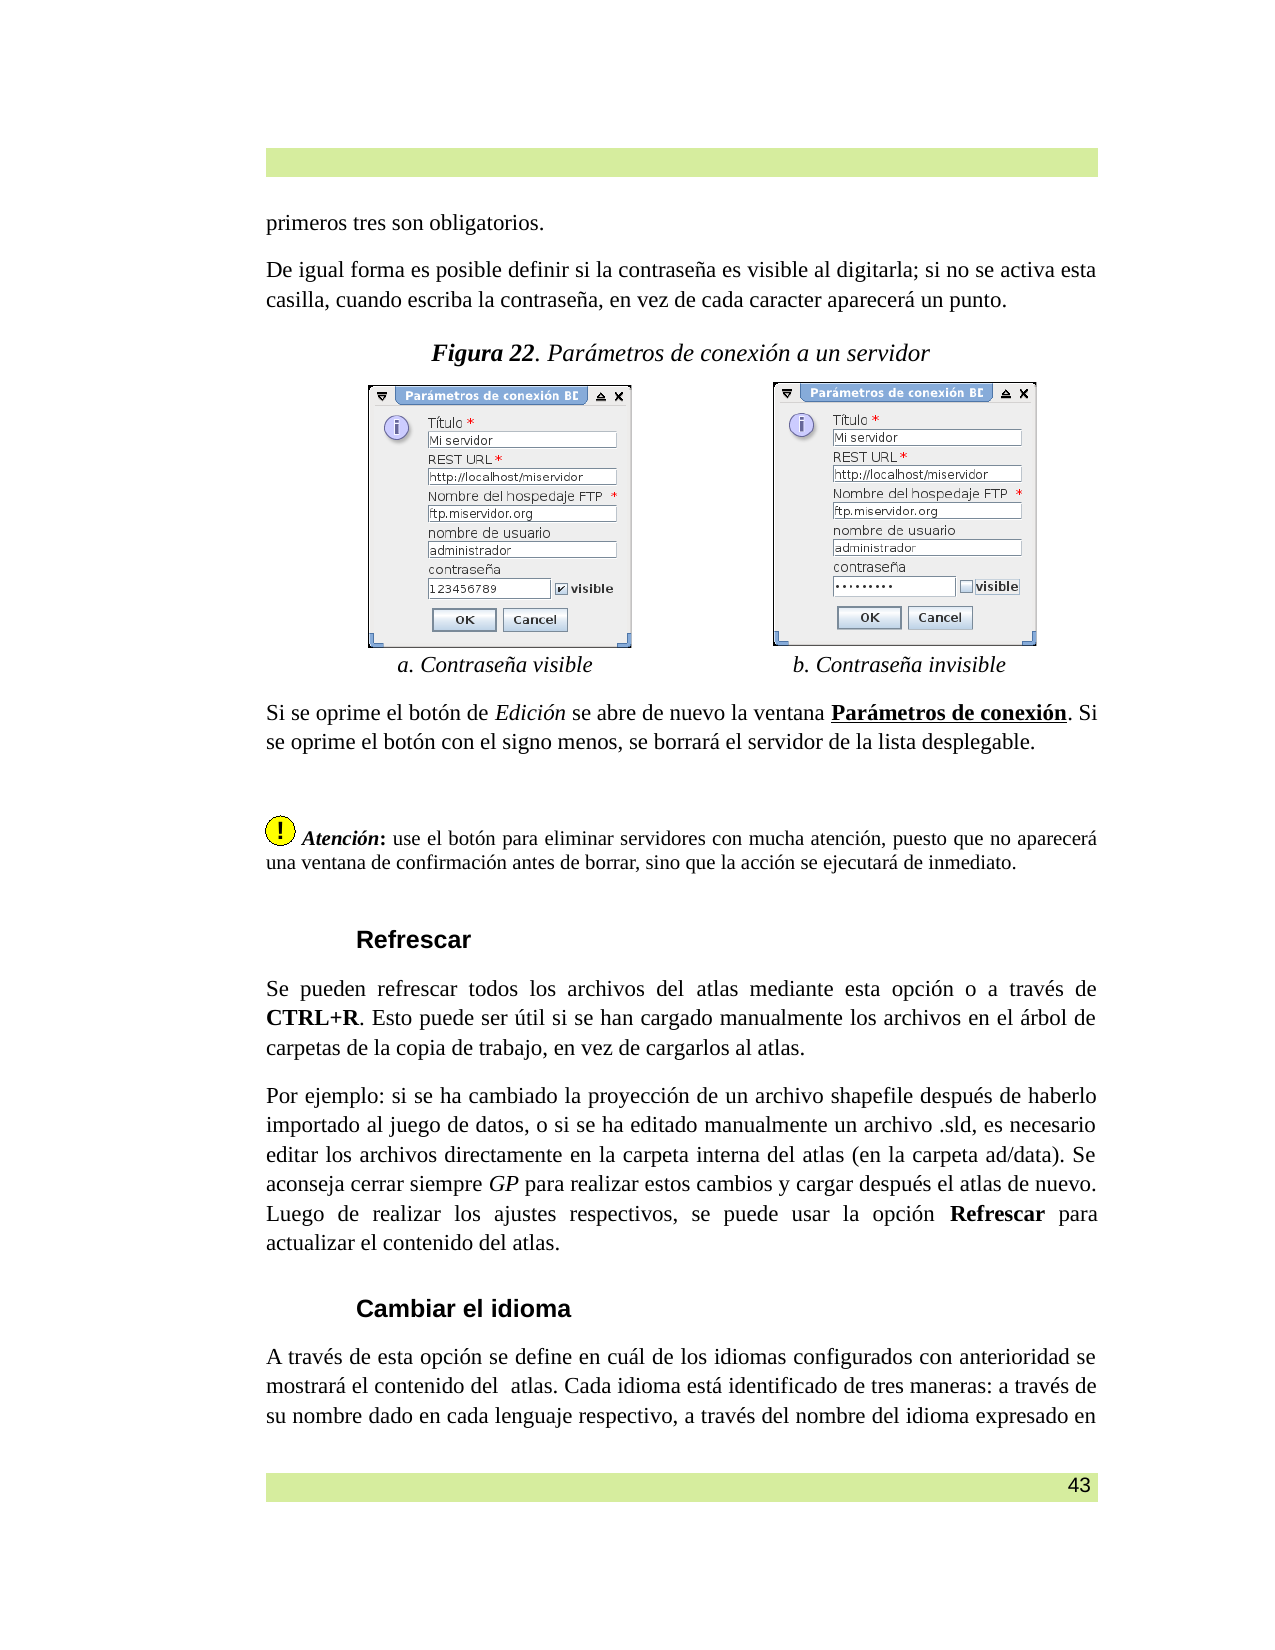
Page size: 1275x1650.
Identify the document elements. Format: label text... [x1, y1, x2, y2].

text Si se oprime el botón de Edición se abre de nuevo la ventana Parámetros de conexión. Si se oprime el botón con el signo menos, se borrará el servidor de la lista desplegable. [266, 697, 1098, 756]
text Atención: use el botón para eliminar servidores con mucha atención, puesto que no aparecerá una ventana de confirmación antes de borrar, sino que la acción se ejecutará de inmediato. [266, 816, 1098, 874]
text primeros tres son obligatorios. [266, 207, 1098, 236]
text a. Contraseña visible b. Contraseña invisible [266, 649, 1098, 678]
text De igual forma es posible definir si la contraseña es visible al digitarla; si no se activa esta casilla, cuando escriba la contraseña, en vez de cada caracter aparecerá un punto. [266, 254, 1098, 313]
text Figura 22. Parámetros de conexión a un servidor [266, 338, 1098, 367]
text A través de esta opción se define en cuál de los idiomas configurados con anterioridad se mostrará el contenido del atlas. Cada idioma está identificado de tres maneras: a través de su nombre dado en cada lenguaje respectivo, a través del nombre del idioma expresado en [266, 1341, 1098, 1429]
subtitle Refrescar [266, 926, 1098, 954]
picture [368, 385, 632, 648]
text Se pueden refrescar todos los archivos del atlas mediante esta opción o a través de CTRL+R. Esto puede ser útil si se han cargado manualmente los archivos en el árbol de carpetas de la copia de trabajo, en vez de cargarlos al atlas. [266, 973, 1098, 1061]
picture [773, 382, 1037, 646]
text Por ejemplo: si se ha cambiado la proyección de un archivo shapefile después de haberlo importado al juego de datos, o si se ha editado manualmente un archivo .sld, es necesario editar los archivos directamente en la carpeta interna del atlas (en la carpeta ad/data). Se aconseja cerrar siempre GP para realizar estos cambios y cargar después el atlas de nuevo. Luego de realizar los ajustes respectivos, se puede usar la opción Refrescar para actualizar el contenido del atlas. [266, 1079, 1098, 1256]
subtitle Cambiar el idioma [266, 1294, 1098, 1322]
